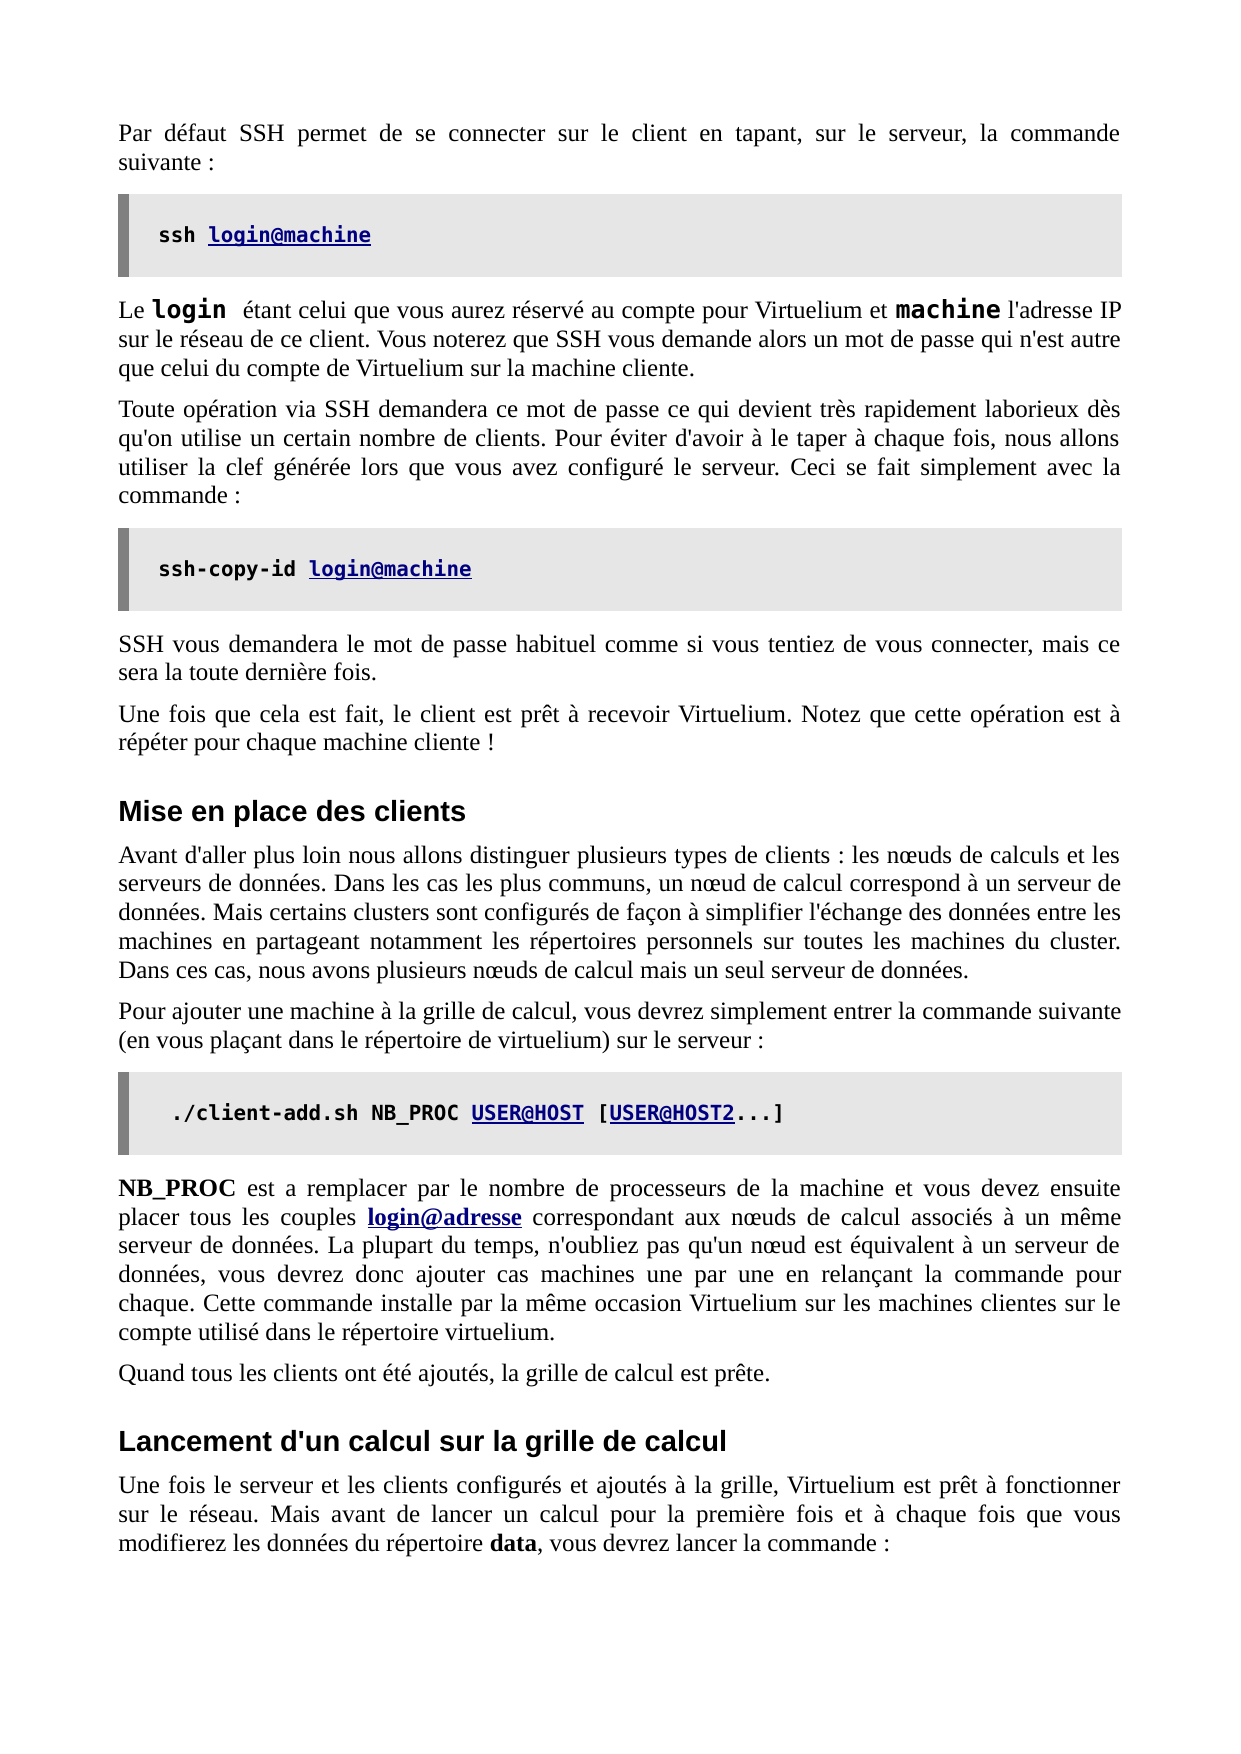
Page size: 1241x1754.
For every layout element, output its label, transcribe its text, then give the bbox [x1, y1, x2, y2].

text Toute opération via SSH demandera ce mot de passe ce qui devient très rapidement laborieux dès qu'on utilise un certain nombre de clients. Pour éviter d'avoir à le taper à chaque fois, nous allons utiliser la clef générée lors que vous avez configuré le serveur. Ceci se fait simplement avec la commande : [118, 394, 1122, 509]
text SSH vous demandera le mot de passe habituel comme si vous tentiez de vous connecter, mais ce sera la toute dernière fois. [118, 629, 1122, 686]
text Pour ajouter une machine à la grille de calcul, vous devrez simplement entrer la commande suivante (en vous plaçant dans le répertoire de virtuelium) sur le serveur : [118, 996, 1122, 1053]
subtitle Lancement d'un calcul sur la grille de calcul [118, 1424, 1122, 1458]
text ssh login@machine [129, 194, 1122, 277]
text ./client-add.sh NB_PROC USER@HOST [USER@HOST2...] [129, 1072, 1122, 1155]
text Le login étant celui que vous aurez réservé au compte pour Virtuelium et machine l'adresse IP sur le réseau de ce client. Vous noterez que SSH vous demande alors un mot de passe qui n'est autre que celui du compte de Virtuelium sur la machine cliente. [118, 295, 1122, 382]
text Une fois le serveur et les clients configurés et ajoutés à la grille, Virtuelium est prêt à fonctionner sur le réseau. Mais avant de lancer un calcul pour la première fois et à chaque fois que vous modifierez les données du répertoire data, vous devrez lancer la commande : [118, 1470, 1122, 1556]
text Avant d'aller plus loin nous allons distinguer plusieurs types de clients : les nœuds de calculs et les serveurs de données. Dans les cas les plus communs, un nœud de calcul correspond à un serveur de données. Mais certains clusters sont configurés de façon à simplifier l'échange des données entre les machines en partageant notamment les répertoires personnels sur toutes les machines du cluster. Dans ces cas, nous avons plusieurs nœuds de calcul mais un seul serveur de données. [118, 840, 1122, 983]
subtitle Mise en place des clients [118, 794, 1122, 827]
text NB_PROC est a remplacer par le nombre de processeurs de la machine et vous devez ensuite placer tous les couples login@adresse correspondant aux nœuds de calcul associés à un même serveur de données. La plupart du temps, n'oubliez pas qu'un nœud est équivalent à un serveur de données, vous devrez donc ajouter cas machines une par une en relançant la commande pour chaque. Cette commande installe par la même occasion Virtuelium sur les machines clientes sur le compte utilisé dans le répertoire virtuelium. [118, 1173, 1122, 1345]
text Quand tous les clients ont été ajoutés, la grille de calcul est prête. [118, 1358, 1122, 1387]
text ssh-copy-id login@machine [129, 528, 1122, 611]
text Par défaut SSH permet de se connecter sur le client en tapant, sur le serveur, la commande suivante : [118, 118, 1122, 176]
text Une fois que cela est fait, le client est prêt à recevoir Virtuelium. Notez que cette opération est à répéter pour chaque machine cliente ! [118, 699, 1122, 756]
